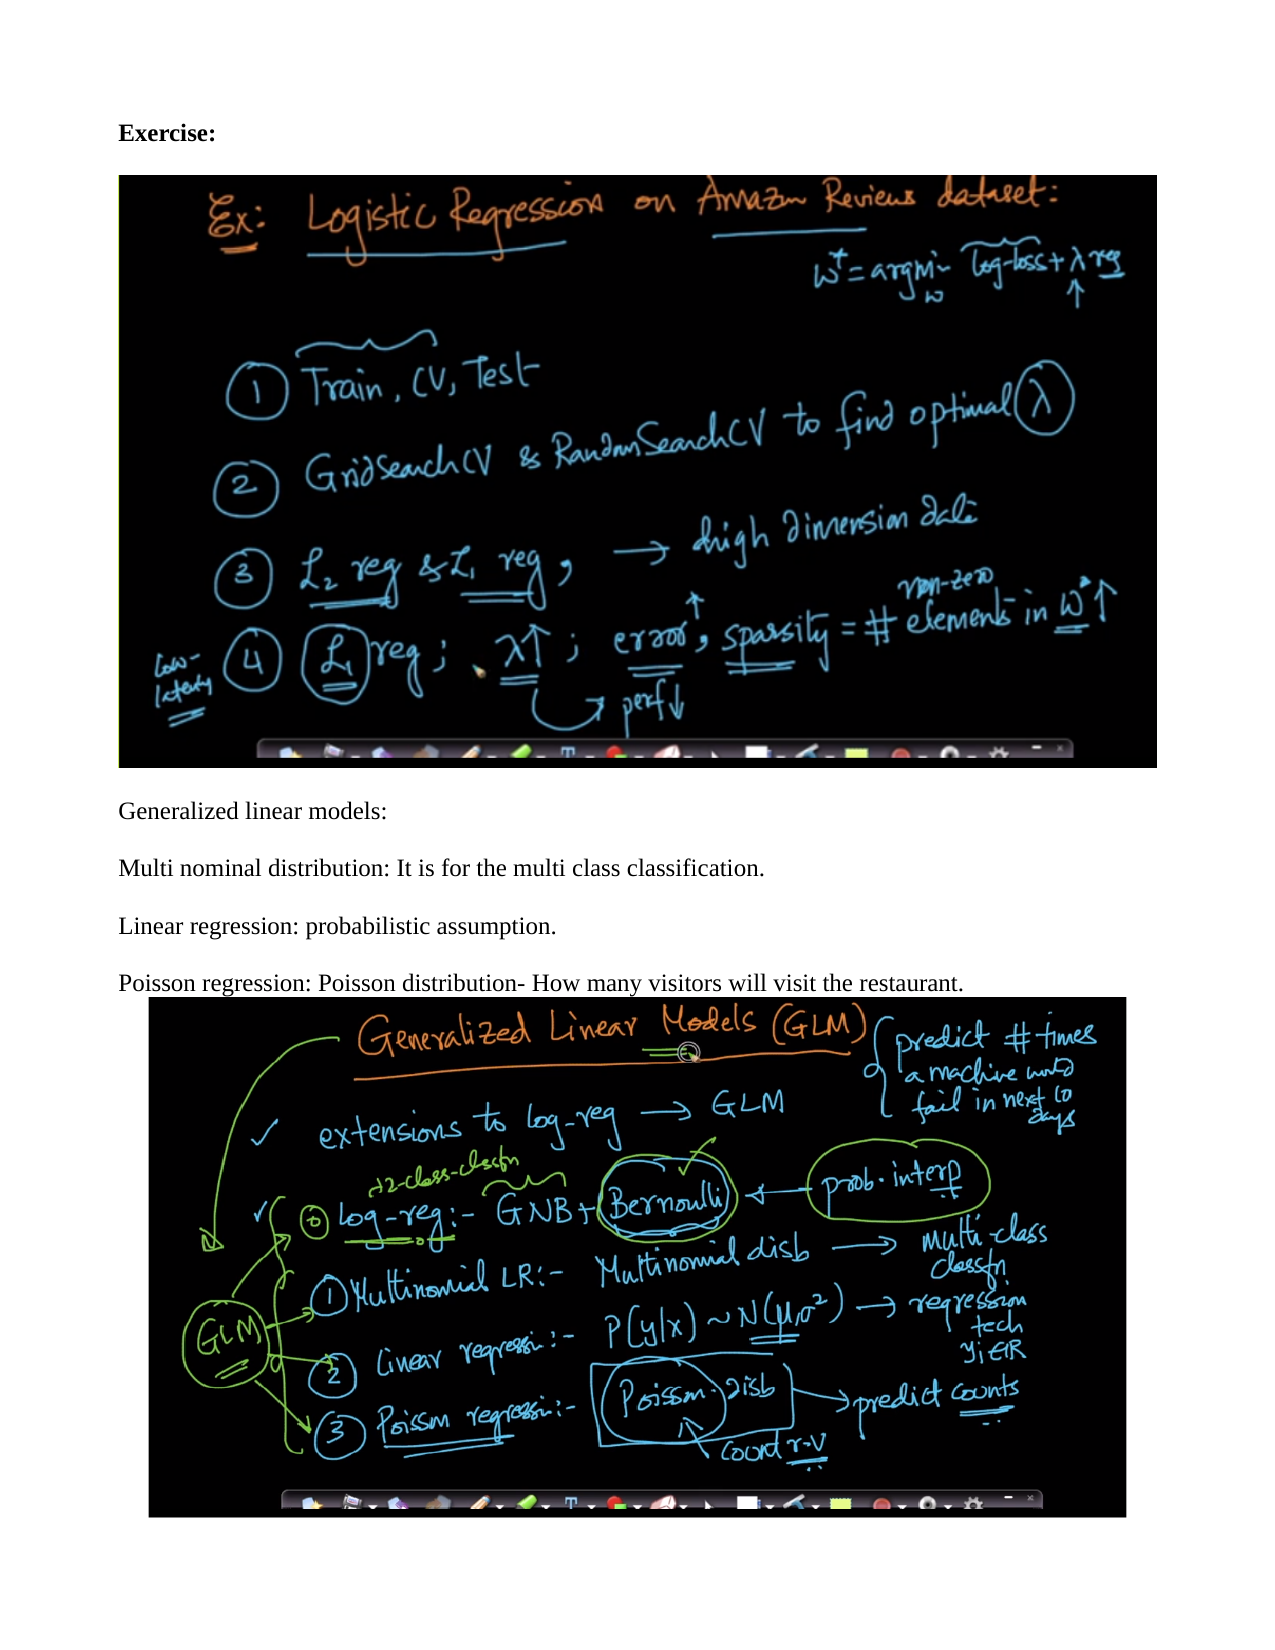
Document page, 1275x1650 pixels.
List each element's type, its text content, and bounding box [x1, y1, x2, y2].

text Multi nominal distribution: It is for the multi class classification. [118, 853, 1157, 882]
text Generalized linear models: [118, 796, 1157, 825]
text Poisson regression: Poisson distribution- How many visitors will visit the restaurant. [118, 968, 1157, 997]
picture [148, 997, 1127, 1518]
text Exercise: [118, 118, 1157, 147]
text Linear regression: probabilistic assumption. [118, 911, 1157, 940]
picture [118, 175, 1157, 768]
